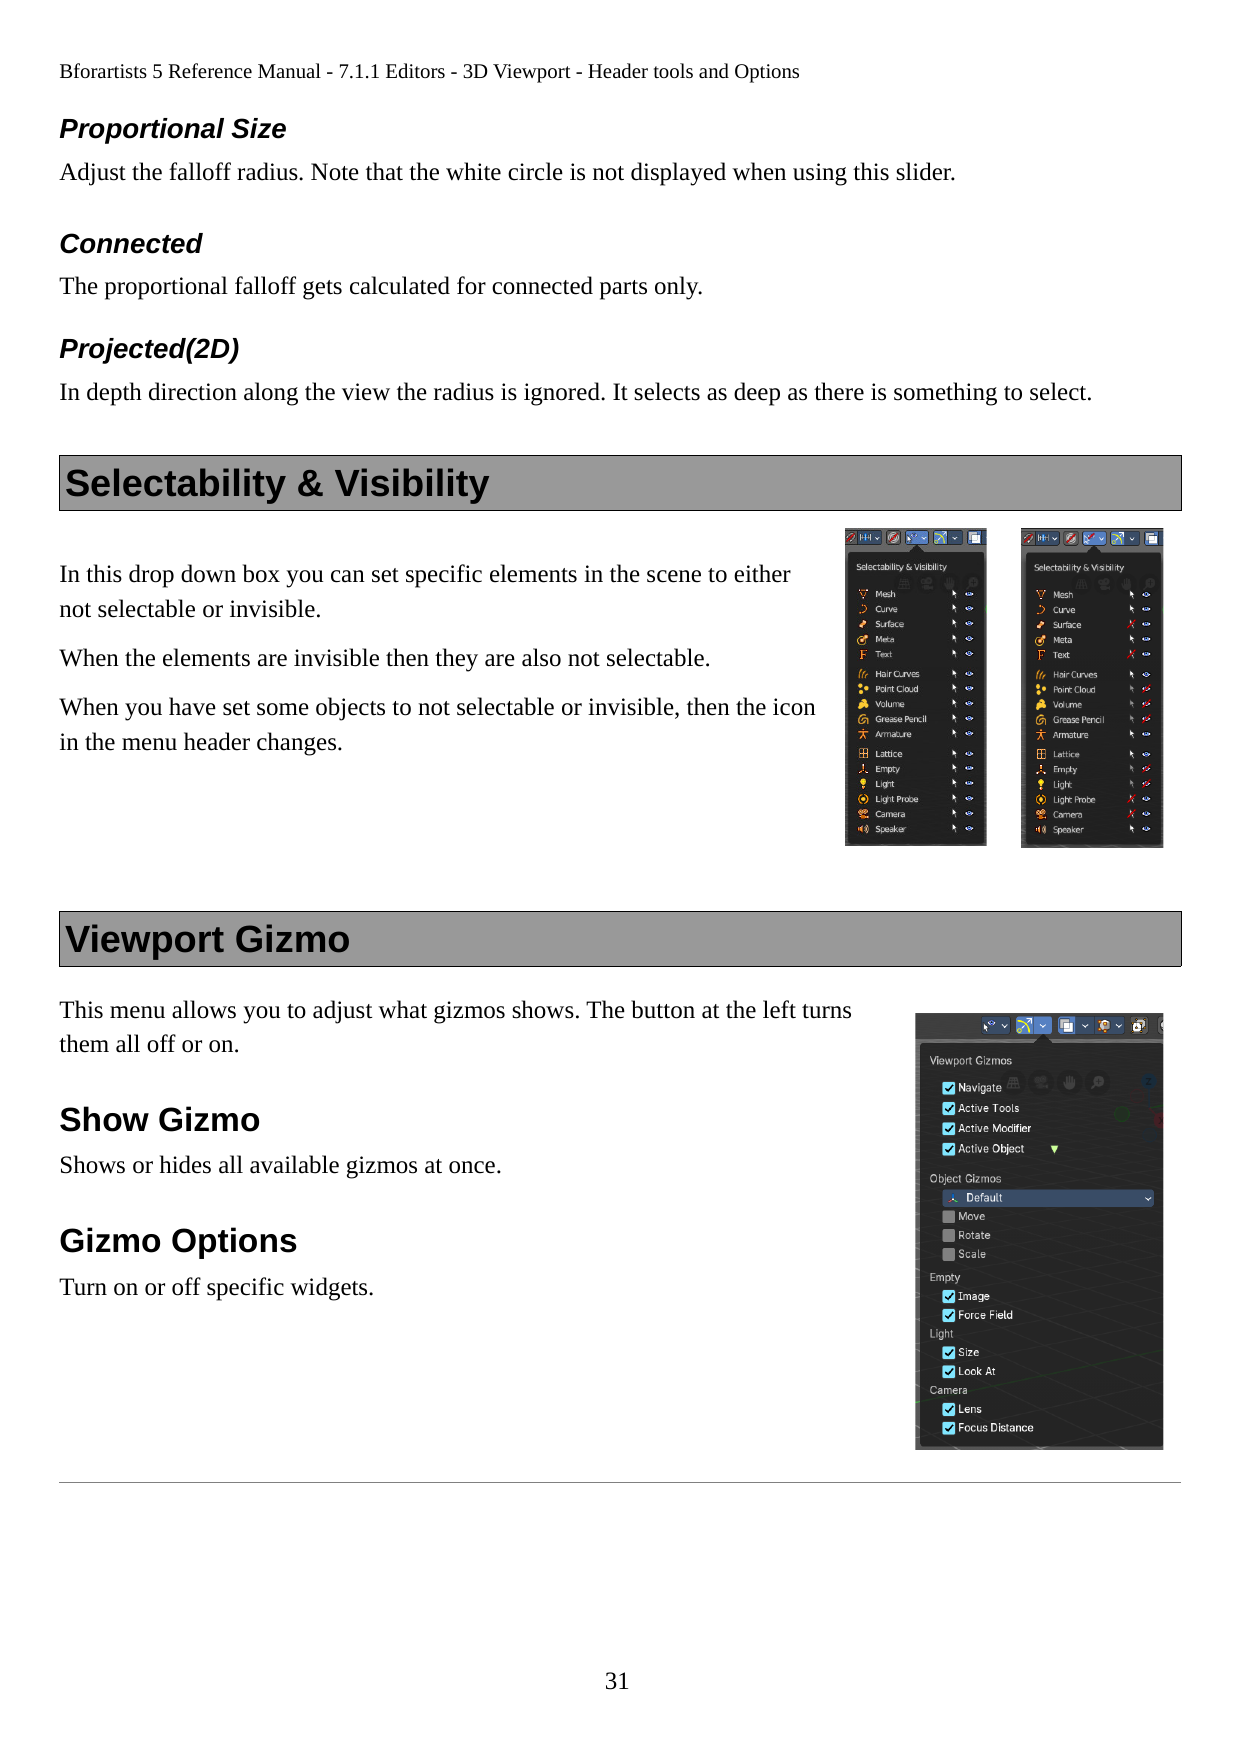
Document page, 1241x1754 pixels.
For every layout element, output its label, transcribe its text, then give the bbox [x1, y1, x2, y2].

subtitle Projected(2D) [59, 333, 1181, 365]
picture [915, 1013, 1164, 1450]
picture [845, 528, 987, 846]
subtitle Proportional Size [59, 113, 1181, 144]
table_header Viewport Gizmo [60, 912, 1181, 966]
text This menu allows you to adjust what gizmos shows. The button at the left turns them all off or on. [59, 995, 1181, 1058]
subtitle Connected [59, 227, 1181, 259]
subtitle [1164, 1099, 1181, 1138]
subtitle Gizmo Options [59, 1220, 915, 1259]
text When you have set some objects to not selectable or invisible, then the icon in the menu header changes. [59, 692, 845, 755]
text The proportional falloff gets calculated for connected parts only. [59, 271, 1181, 300]
text [987, 692, 1021, 755]
text Turn on or off specific widgets. [59, 1272, 915, 1300]
table_header Selectability & Visibility [60, 456, 1181, 510]
text When the elements are invisible then they are also not selectable. [59, 643, 845, 672]
picture [1021, 528, 1164, 848]
text Adjust the falloff radius. Note that the white circle is not displayed when using this slider. [59, 157, 1181, 186]
text [987, 559, 1021, 623]
subtitle [1164, 1220, 1181, 1259]
subtitle Show Gizmo [59, 1099, 915, 1138]
text In this drop down box you can set specific elements in the scene to either not selectable or invisible. [59, 559, 845, 623]
text Shows or hides all available gizmos at once. [59, 1151, 915, 1179]
text In depth direction along the view the radius is ignored. It selects as deep as there is something to select. [59, 377, 1181, 406]
